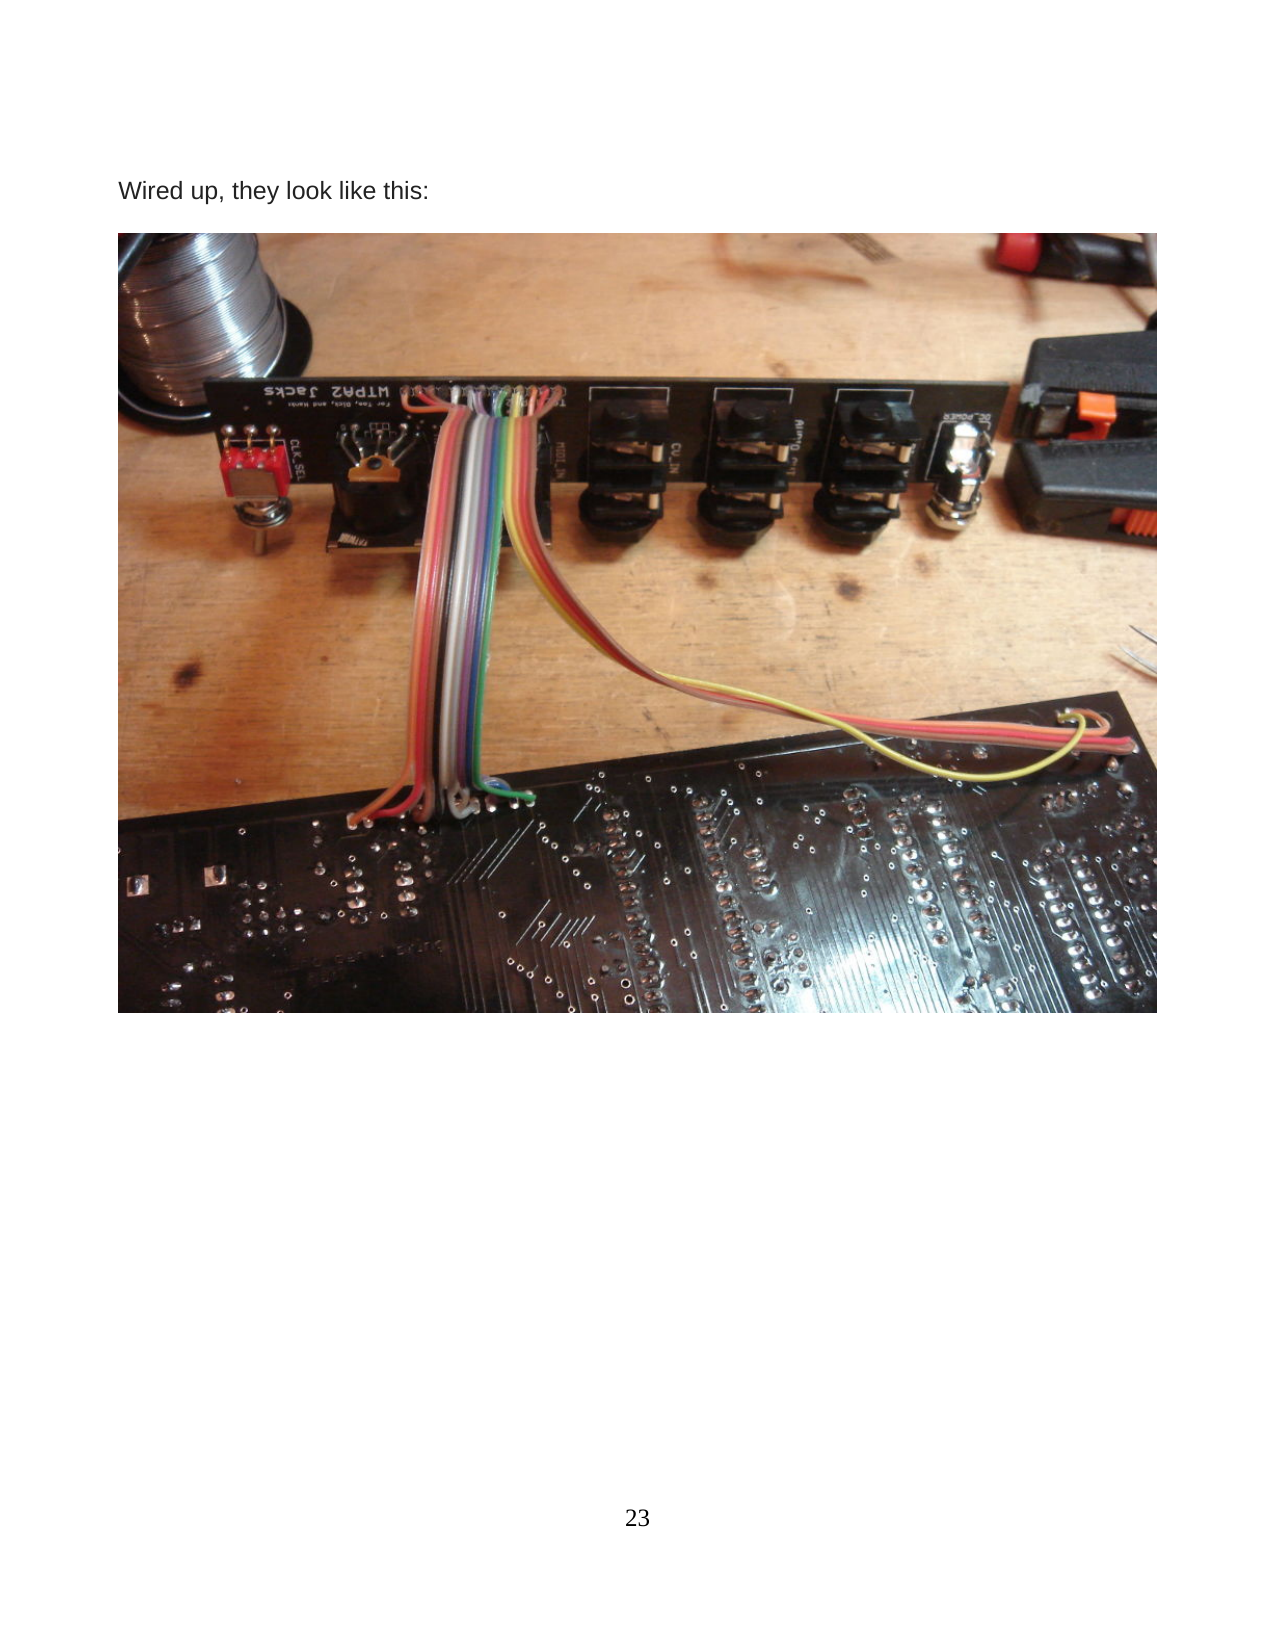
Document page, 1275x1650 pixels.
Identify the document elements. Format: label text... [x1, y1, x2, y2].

text Wired up, they look like this: [118, 176, 1157, 204]
picture [118, 233, 1157, 1013]
